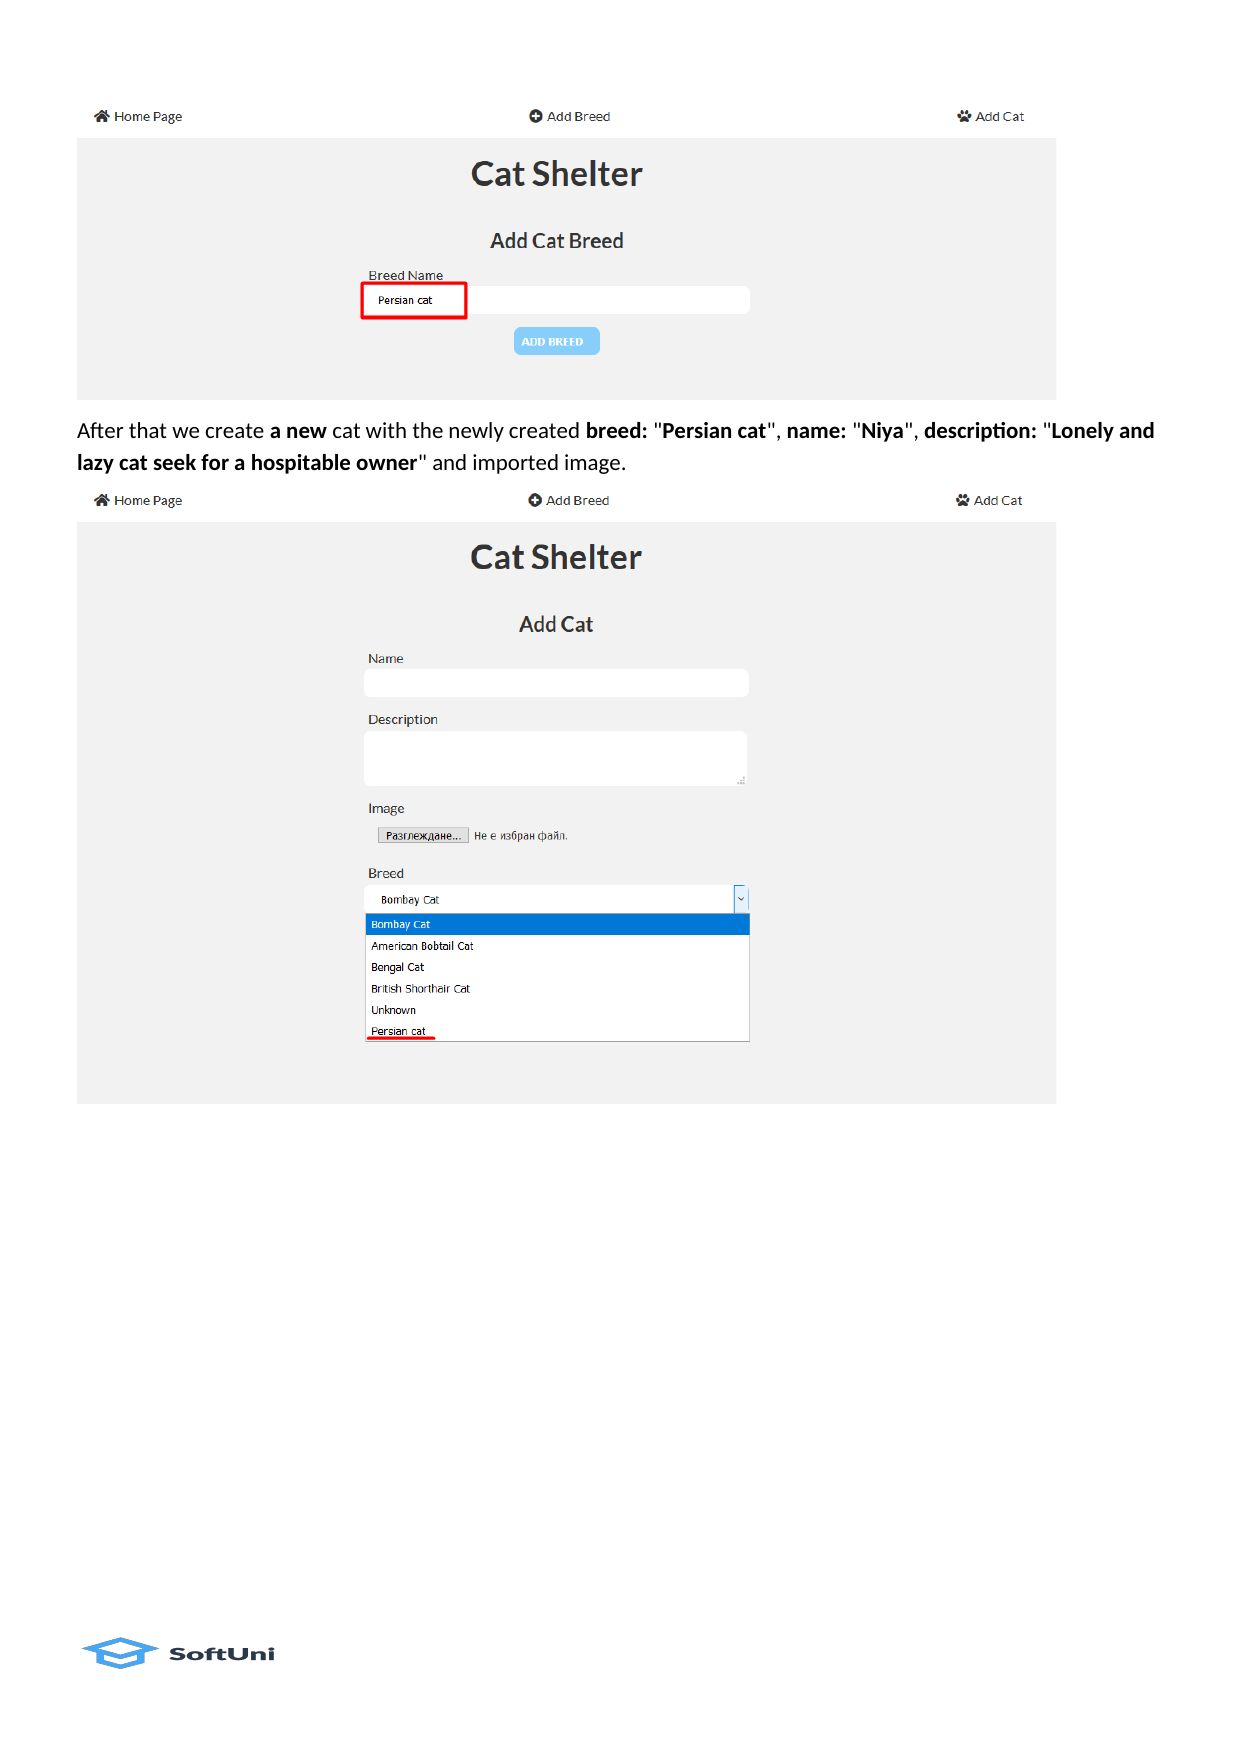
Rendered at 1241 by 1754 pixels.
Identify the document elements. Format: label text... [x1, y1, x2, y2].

picture [76, 95, 1057, 400]
picture [75, 1635, 281, 1672]
picture [76, 480, 1057, 1104]
text After that we create a new cat with the newly created breed: "Persian cat", name: "Niya", description: "Lonely and lazy cat seek for a hospitable owner" and imported image. [77, 416, 1163, 1104]
